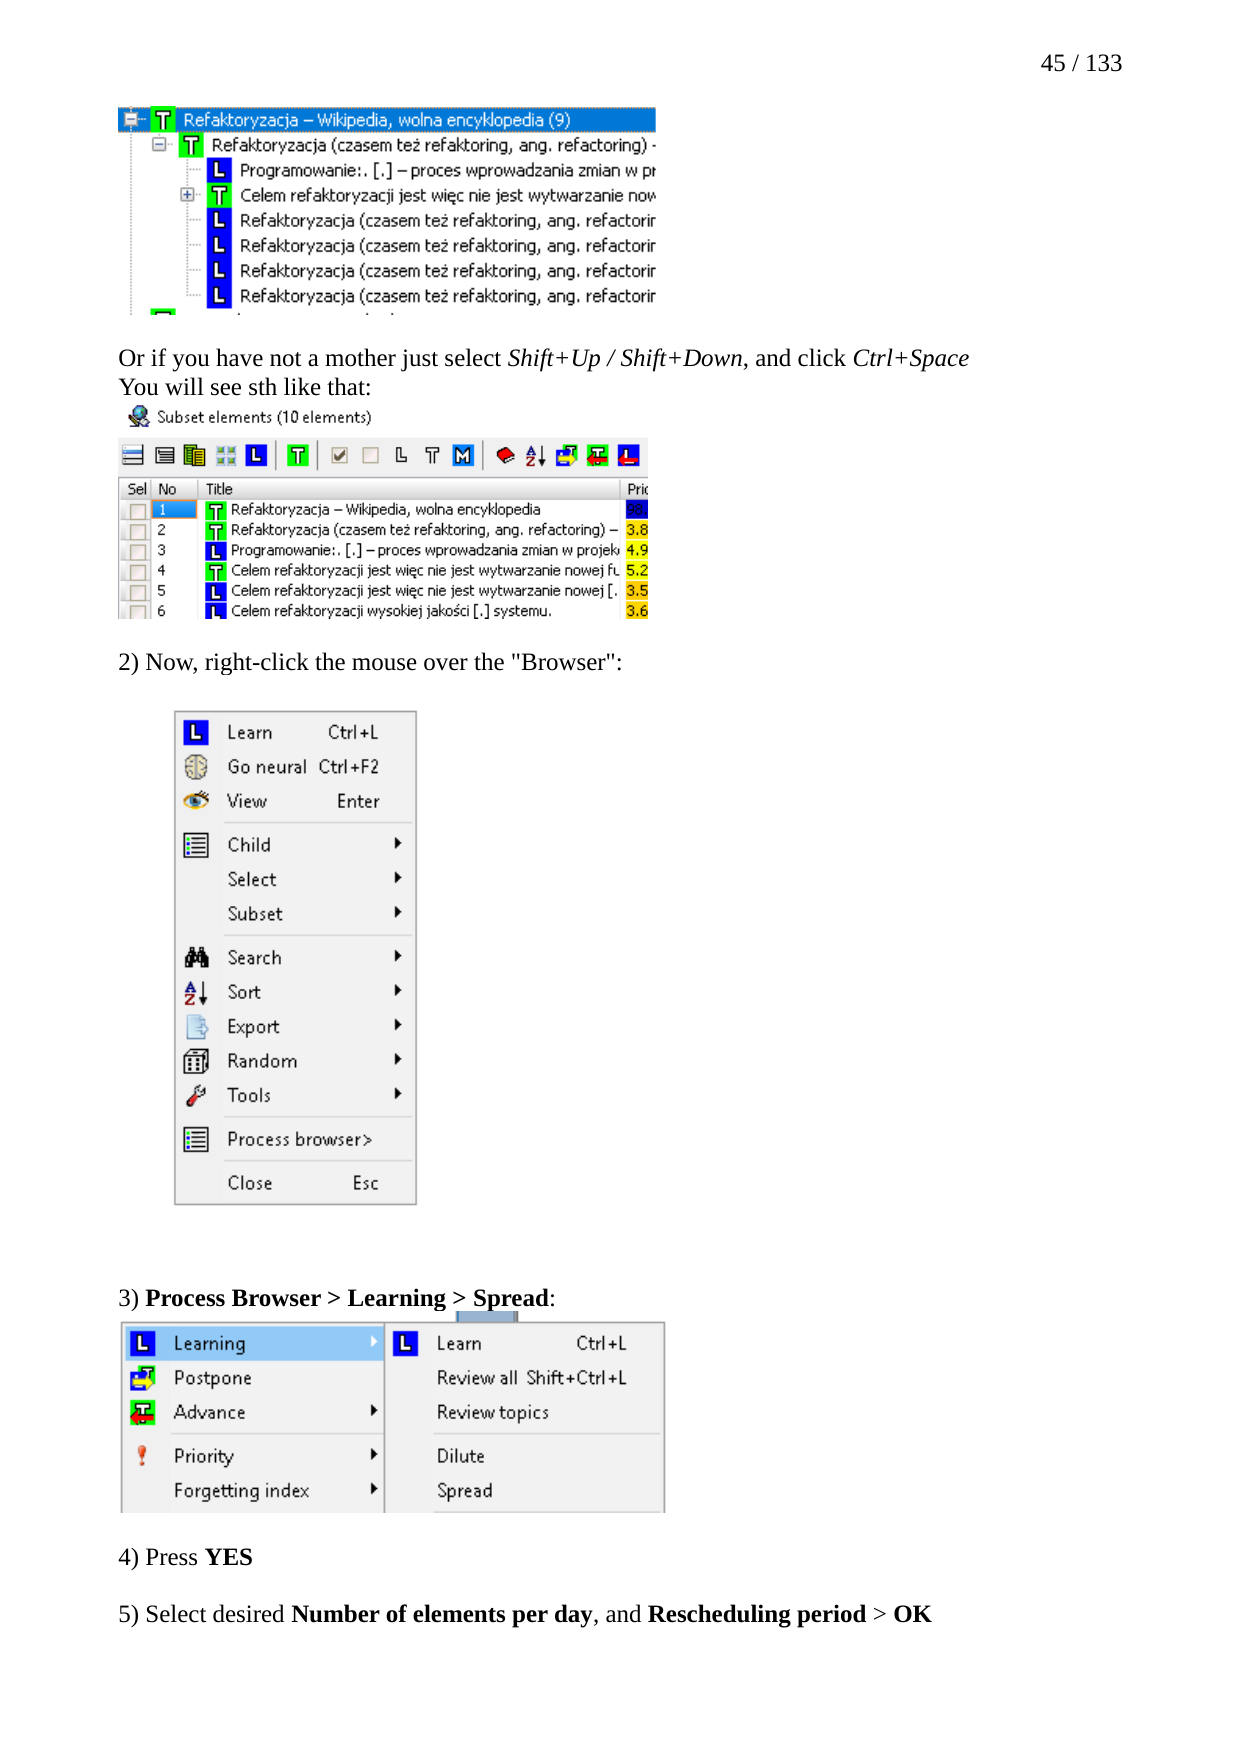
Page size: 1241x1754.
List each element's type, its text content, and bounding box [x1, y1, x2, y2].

text 5) Select desired Number of elements per day, and Rescheduling period > OK [118, 1599, 1122, 1628]
picture [118, 675, 483, 1254]
text You will see sth like that: [118, 372, 1122, 401]
picture [118, 400, 648, 619]
picture [118, 1311, 667, 1513]
text 4) Press YES [118, 1542, 1122, 1570]
text 3) Process Browser > Learning > Spread: [118, 1283, 1122, 1311]
text 2) Now, right-click the mouse over the "Browser": [118, 647, 1122, 676]
text Or if you have not a mother just select Shift+Up / Shift+Down, and click Ctrl+Space [118, 343, 1122, 372]
picture [118, 106, 656, 315]
